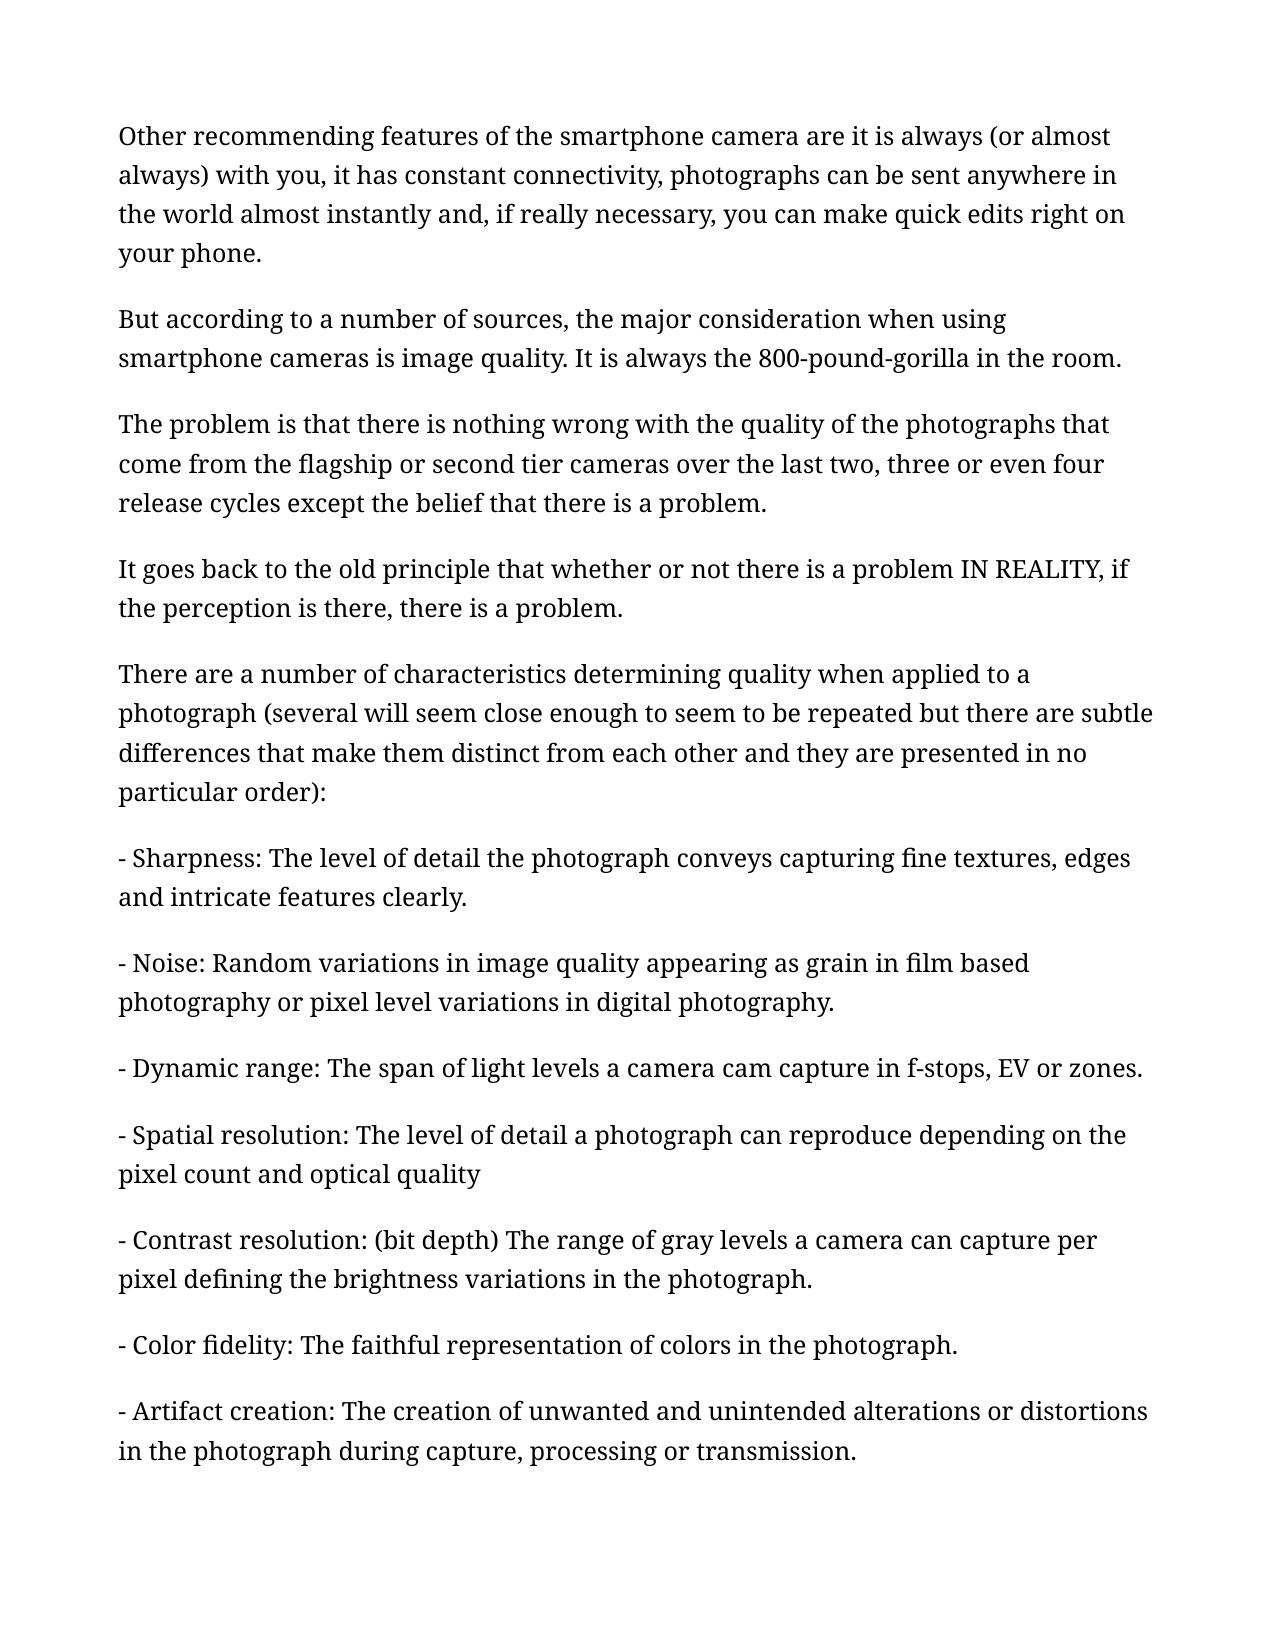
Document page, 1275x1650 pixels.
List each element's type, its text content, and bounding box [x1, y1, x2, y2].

text The problem is that there is nothing wrong with the quality of the photographs that come from the flagship or second tier cameras over the last two, three or even four release cycles except the belief that there is a problem. [118, 407, 1157, 519]
text But according to a number of sources, the major consideration when using smartphone cameras is image quality. It is always the 800-pound-gorilla in the room. [118, 302, 1157, 375]
text - Color fidelity: The faithful representation of colors in the photograph. [118, 1328, 1157, 1362]
text - Contrast resolution: (bit depth) The range of gray levels a camera can capture per pixel defining the brightness variations in the photograph. [118, 1223, 1157, 1296]
text - Dynamic range: The span of light levels a camera cam capture in f-stops, EV or zones. [118, 1051, 1157, 1085]
text - Artifact creation: The creation of unwanted and unintended alterations or distortions in the photograph during capture, processing or transmission. [118, 1394, 1157, 1467]
text It goes back to the old principle that whether or not there is a problem IN REALITY, if the perception is there, there is a problem. [118, 552, 1157, 625]
text - Spatial resolution: The level of detail a photograph can reproduce depending on the pixel count and optical quality [118, 1117, 1157, 1191]
text - Noise: Random variations in image quality appearing as grain in film based photography or pixel level variations in digital photography. [118, 946, 1157, 1019]
text - Sharpness: The level of detail the photograph conveys capturing fine textures, edges and intricate features clearly. [118, 841, 1157, 914]
text There are a number of characteristics determining quality when applied to a photograph (several will seem close enough to seem to be repeated but there are subtle differences that make them distinct from each other and they are presented in no particular order): [118, 657, 1157, 808]
text Other recommending features of the smartphone camera are it is always (or almost always) with you, it has constant connectivity, photographs can be sent anywhere in the world almost instantly and, if really necessary, you can make quick edits right on your phone. [118, 118, 1157, 270]
